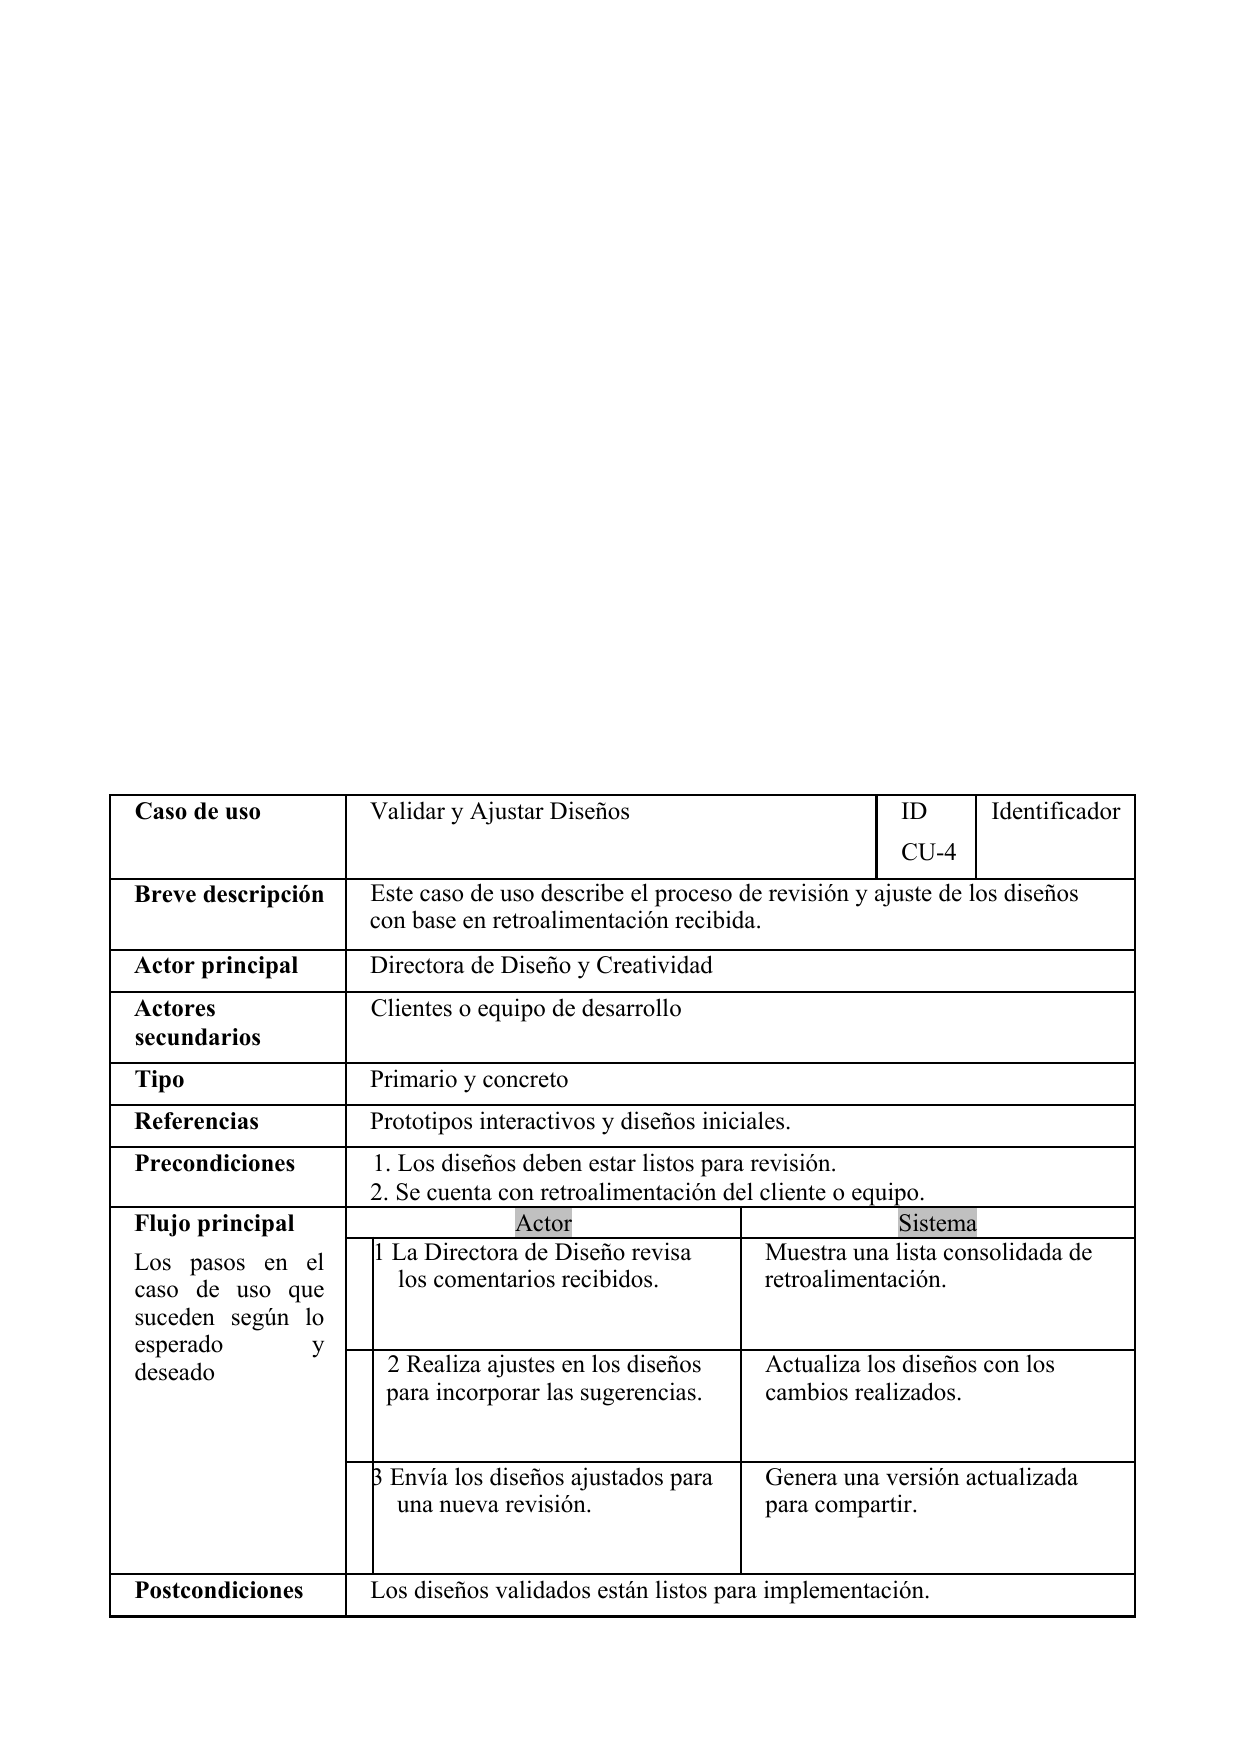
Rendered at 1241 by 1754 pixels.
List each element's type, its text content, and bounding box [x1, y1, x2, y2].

table_cell 1 La Directora de Diseño revisa los comentarios recibidos. [374, 1239, 740, 1349]
table_cell Prototipos interactivos y diseños iniciales. [347, 1106, 1134, 1146]
table_header Identificador [977, 796, 1134, 877]
table_header Validar y Ajustar Diseños [347, 796, 875, 877]
table_cell Primario y concreto [347, 1064, 1134, 1104]
table_cell 2 Realiza ajustes en los diseños para incorporar las sugerencias. [374, 1351, 740, 1461]
table_cell Actores secundarios [111, 993, 345, 1062]
table_cell [347, 1463, 372, 1573]
table_cell [347, 1239, 372, 1349]
table_cell Los diseños validados están listos para implementación. [347, 1575, 1134, 1615]
table_cell Este caso de uso describe el proceso de revisión y ajuste de los diseños con base en retroalimentación recibida. [347, 880, 1134, 948]
table_cell Sistema [742, 1208, 1134, 1237]
table_cell Tipo [111, 1064, 345, 1104]
table_header ID CU-4 [878, 796, 975, 877]
table_cell 3 Envía los diseños ajustados para una nueva revisión. [374, 1463, 740, 1573]
table_cell [347, 1351, 372, 1461]
table_cell Actor [347, 1208, 740, 1237]
table_header Caso de uso [111, 796, 345, 877]
table_cell Actualiza los diseños con los cambios realizados. [742, 1351, 1134, 1461]
table_cell Directora de Diseño y Creatividad [347, 951, 1134, 991]
table_cell 1. Los diseños deben estar listos para revisión. 2. Se cuenta con retroalimentación del cliente o equipo. [347, 1148, 1134, 1206]
table_cell Clientes o equipo de desarrollo [347, 993, 1134, 1062]
table_cell Breve descripción [111, 880, 345, 948]
table_cell Precondiciones [111, 1148, 345, 1206]
table_cell Actor principal [111, 951, 345, 991]
table_cell Postcondiciones [111, 1575, 345, 1615]
table_cell Flujo principal Los pasos en el caso de uso que suceden según lo esperado y deseado [111, 1208, 345, 1573]
table_cell Referencias [111, 1106, 345, 1146]
table_cell Genera una versión actualizada para compartir. [742, 1463, 1134, 1573]
table_cell Muestra una lista consolidada de retroalimentación. [742, 1239, 1134, 1349]
